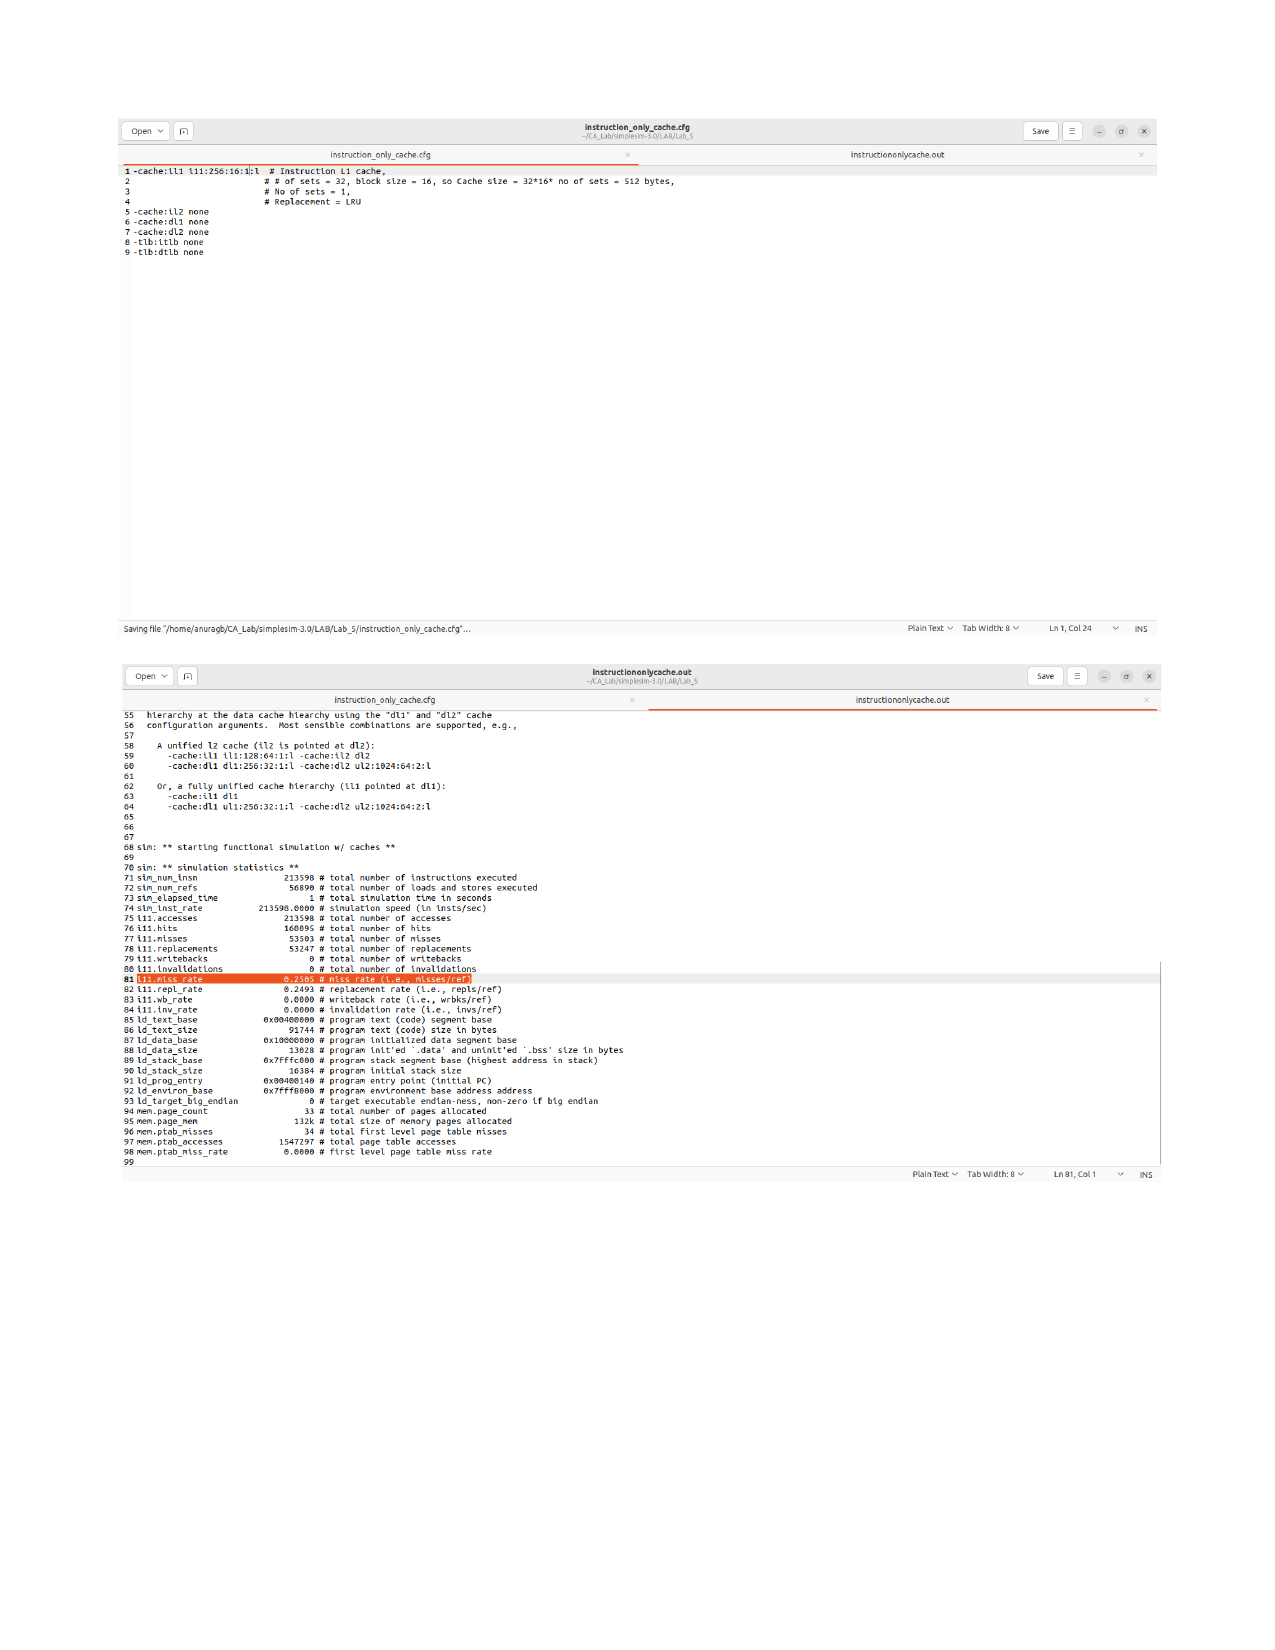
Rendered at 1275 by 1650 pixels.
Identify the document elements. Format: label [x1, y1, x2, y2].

picture [122, 663, 1162, 1182]
picture [118, 118, 1157, 636]
